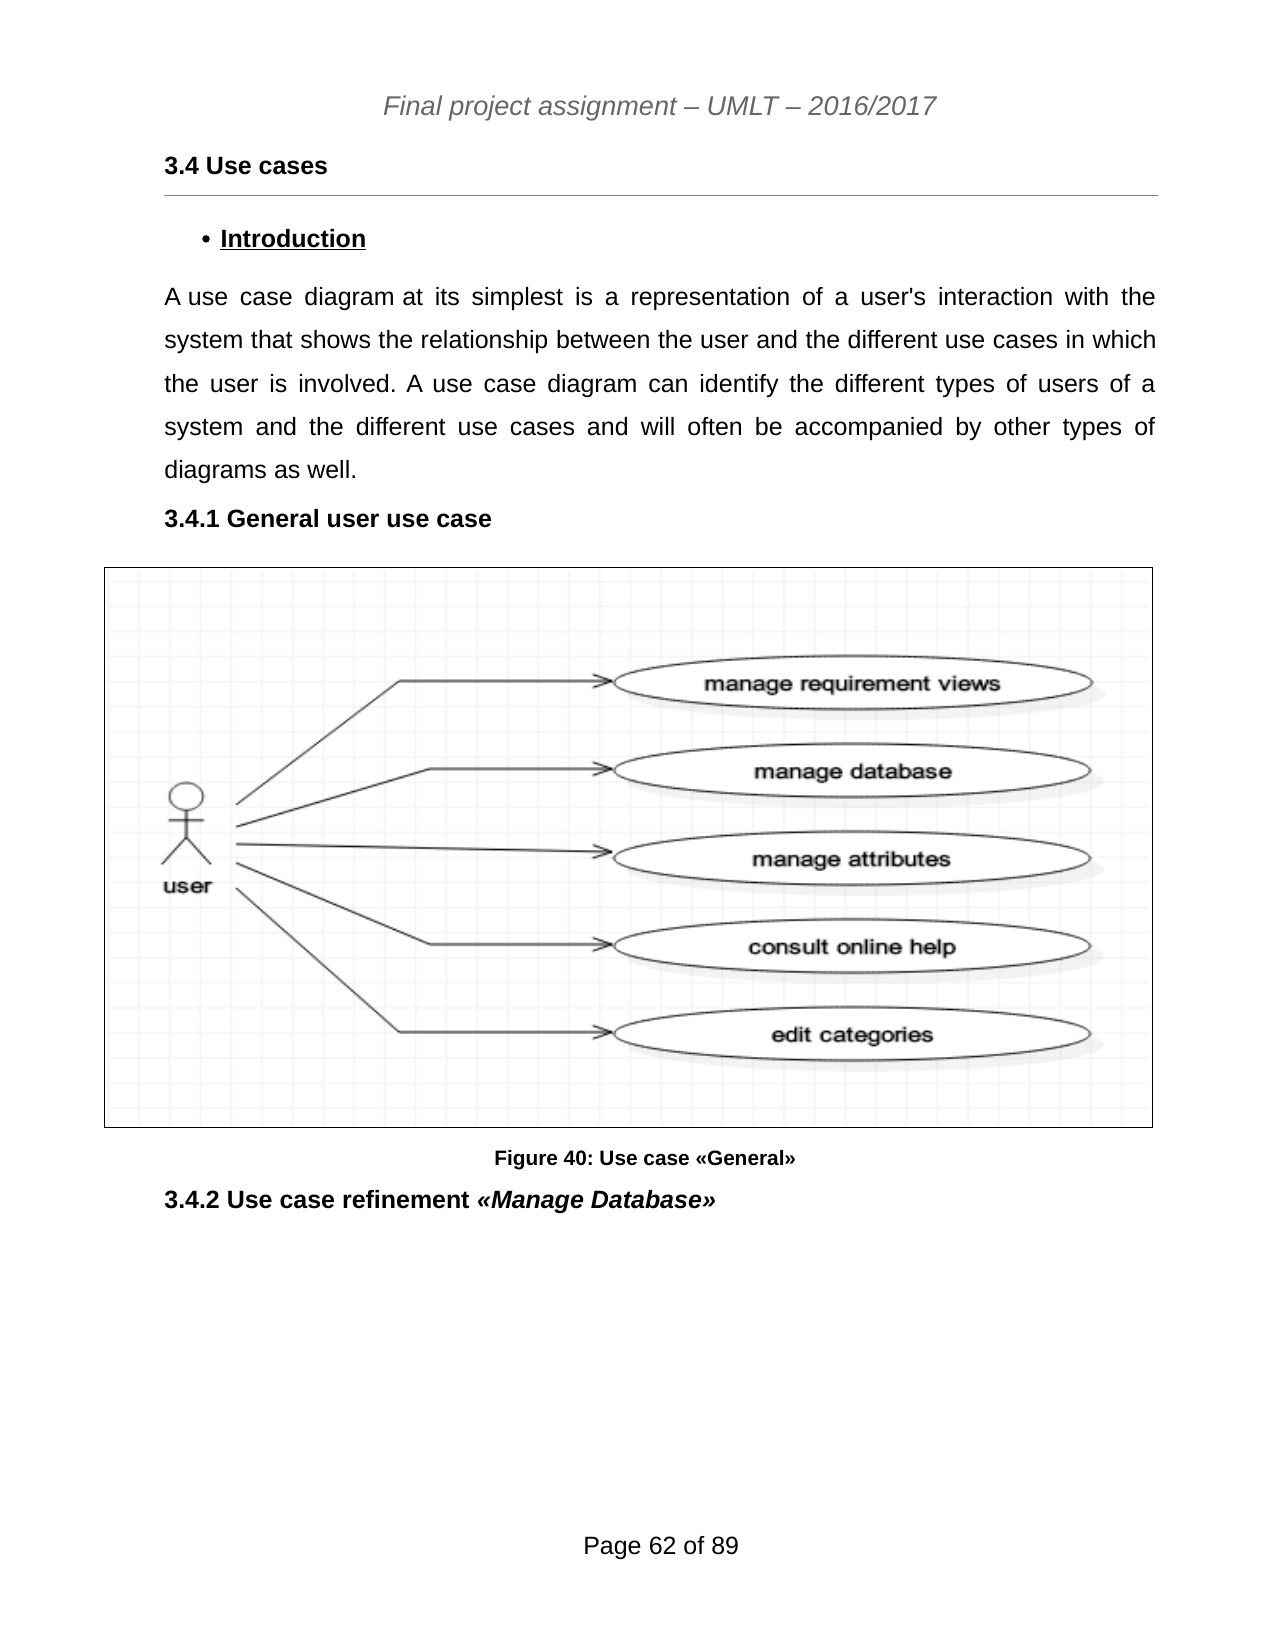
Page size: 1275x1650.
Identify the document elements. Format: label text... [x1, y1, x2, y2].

subtitle 3.4.1 General user use case [164, 504, 1158, 533]
list Introduction [202, 224, 1158, 253]
subtitle 3.4 Use cases [164, 151, 1158, 180]
text Figure 40: Use case «General» [164, 577, 1158, 1171]
text A use case diagram at its simplest is a representation of a user's interaction with the system that shows the relationship between the user and the different use cases in which the user is involved. A use case diagram can identify the different types of users of a system and the different use cases and will often be accompanied by other types of diagrams as well. [164, 282, 1158, 484]
subtitle 3.4.2 Use case refinement «Manage Database» [164, 1185, 1158, 1214]
picture [107, 570, 1150, 1125]
